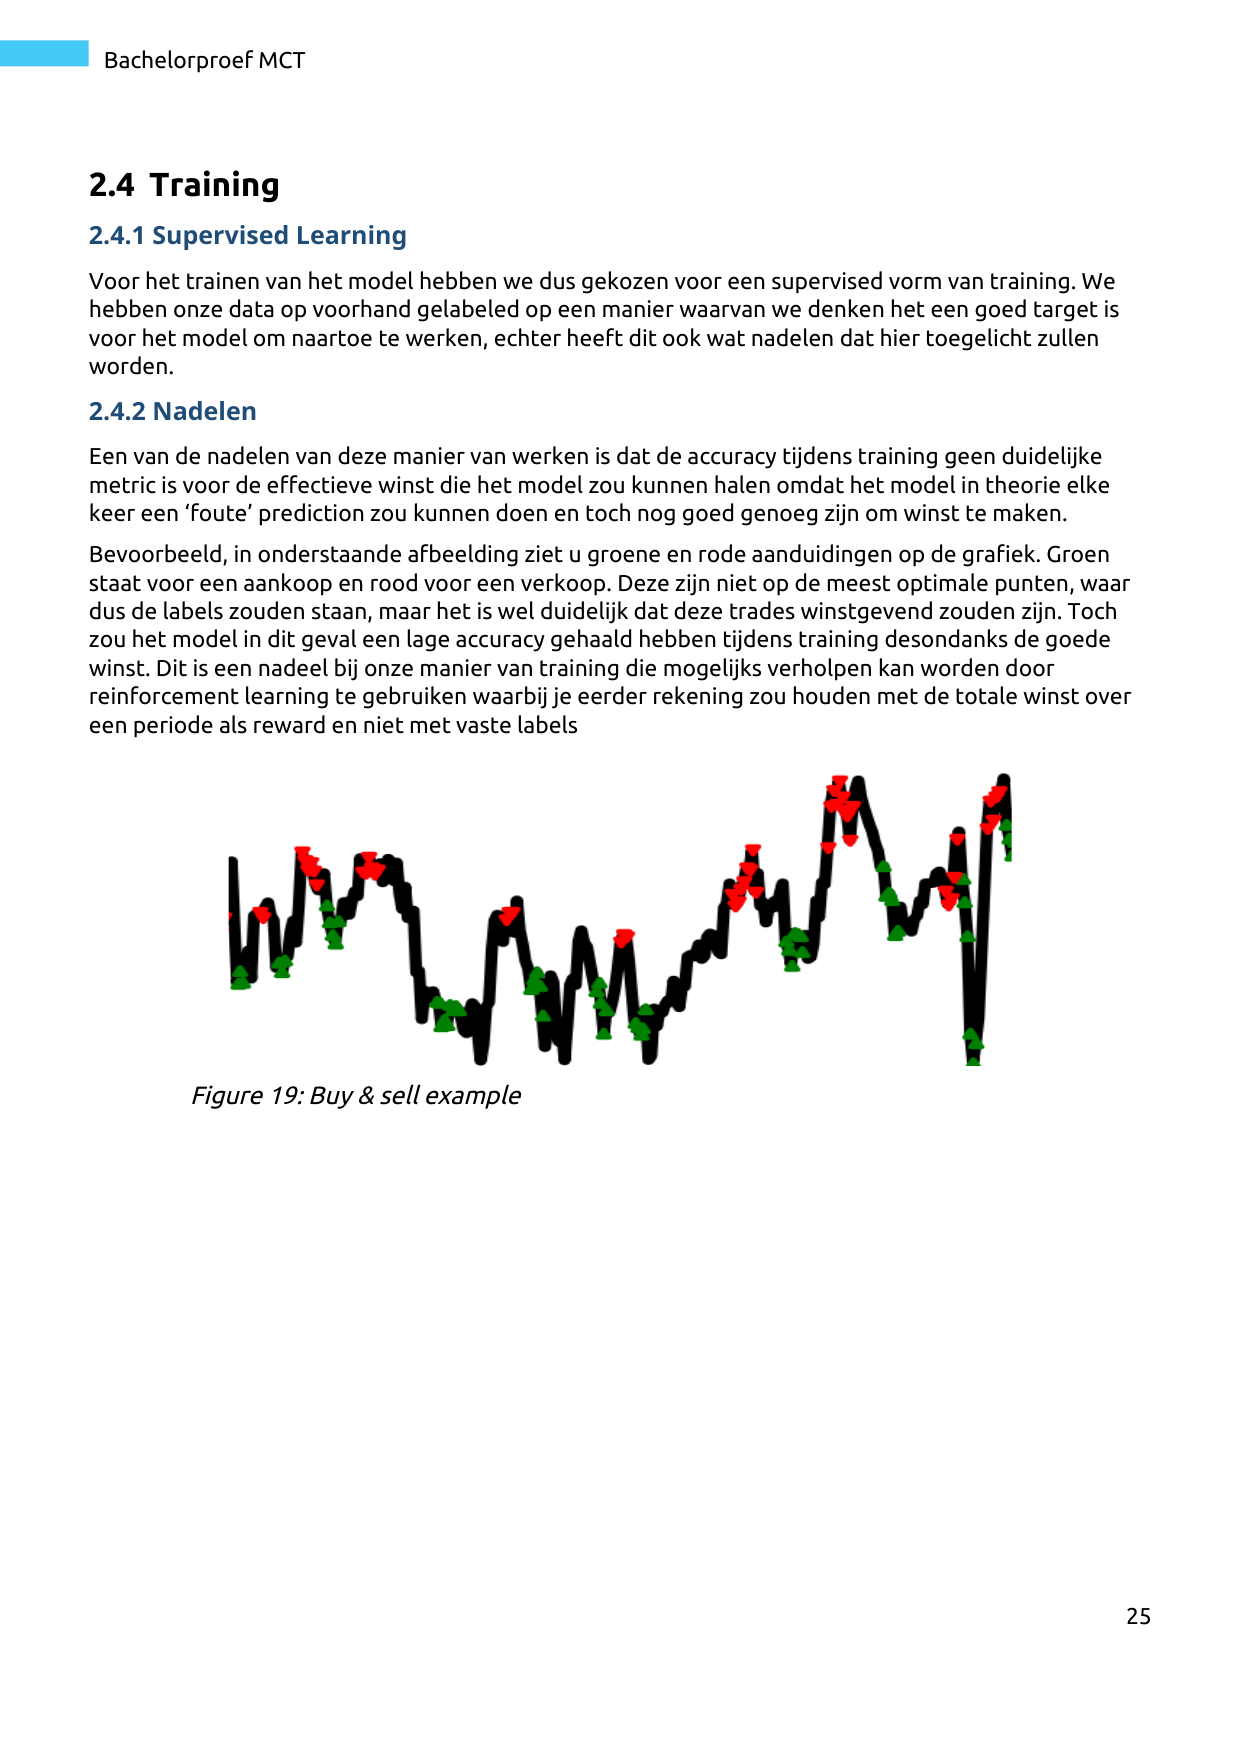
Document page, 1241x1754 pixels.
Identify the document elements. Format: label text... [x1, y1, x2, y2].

picture [228, 764, 1012, 1066]
text Een van de nadelen van deze manier van werken is dat de accuracy tijdens training geen duidelijke metric is voor de effectieve winst die het model zou kunnen halen omdat het model in theorie elke keer een ‘foute’ prediction zou kunnen doen en toch nog goed genoeg zijn om winst te maken. [89, 443, 1152, 526]
text Bevoorbeeld, in onderstaande afbeelding ziet u groene en rode aanduidingen op de grafiek. Groen staat voor een aankoop en rood voor een verkoop. Deze zijn niet op de meest optimale punten, waar dus de labels zouden staan, maar het is wel duidelijk dat deze trades winstgevend zouden zijn. Toch zou het model in dit geval een lage accuracy gehaald hebben tijdens training desondanks de goede winst. Dit is een nadeel bij onze manier van training die mogelijks verholpen kan worden door reinforcement learning te gebruiken waarbij je eerder rekening zou houden met de totale winst over een periode als reward en niet met vaste labels [89, 541, 1152, 737]
subtitle 2.4.1 Supervised Learning [89, 218, 1152, 252]
subtitle Training [89, 164, 1152, 202]
text Voor het trainen van het model hebben we dus gekozen voor een supervised vorm van training. We hebben onze data op voorhand gelabeled op een manier waarvan we denken het een goed target is voor het model om naartoe te werken, echter heeft dit ook wat nadelen dat hier toegelicht zullen worden. [89, 267, 1152, 379]
subtitle 2.4.2 Nadelen [89, 393, 1152, 427]
text Figure 19: Buy & sell example [190, 764, 1051, 1109]
